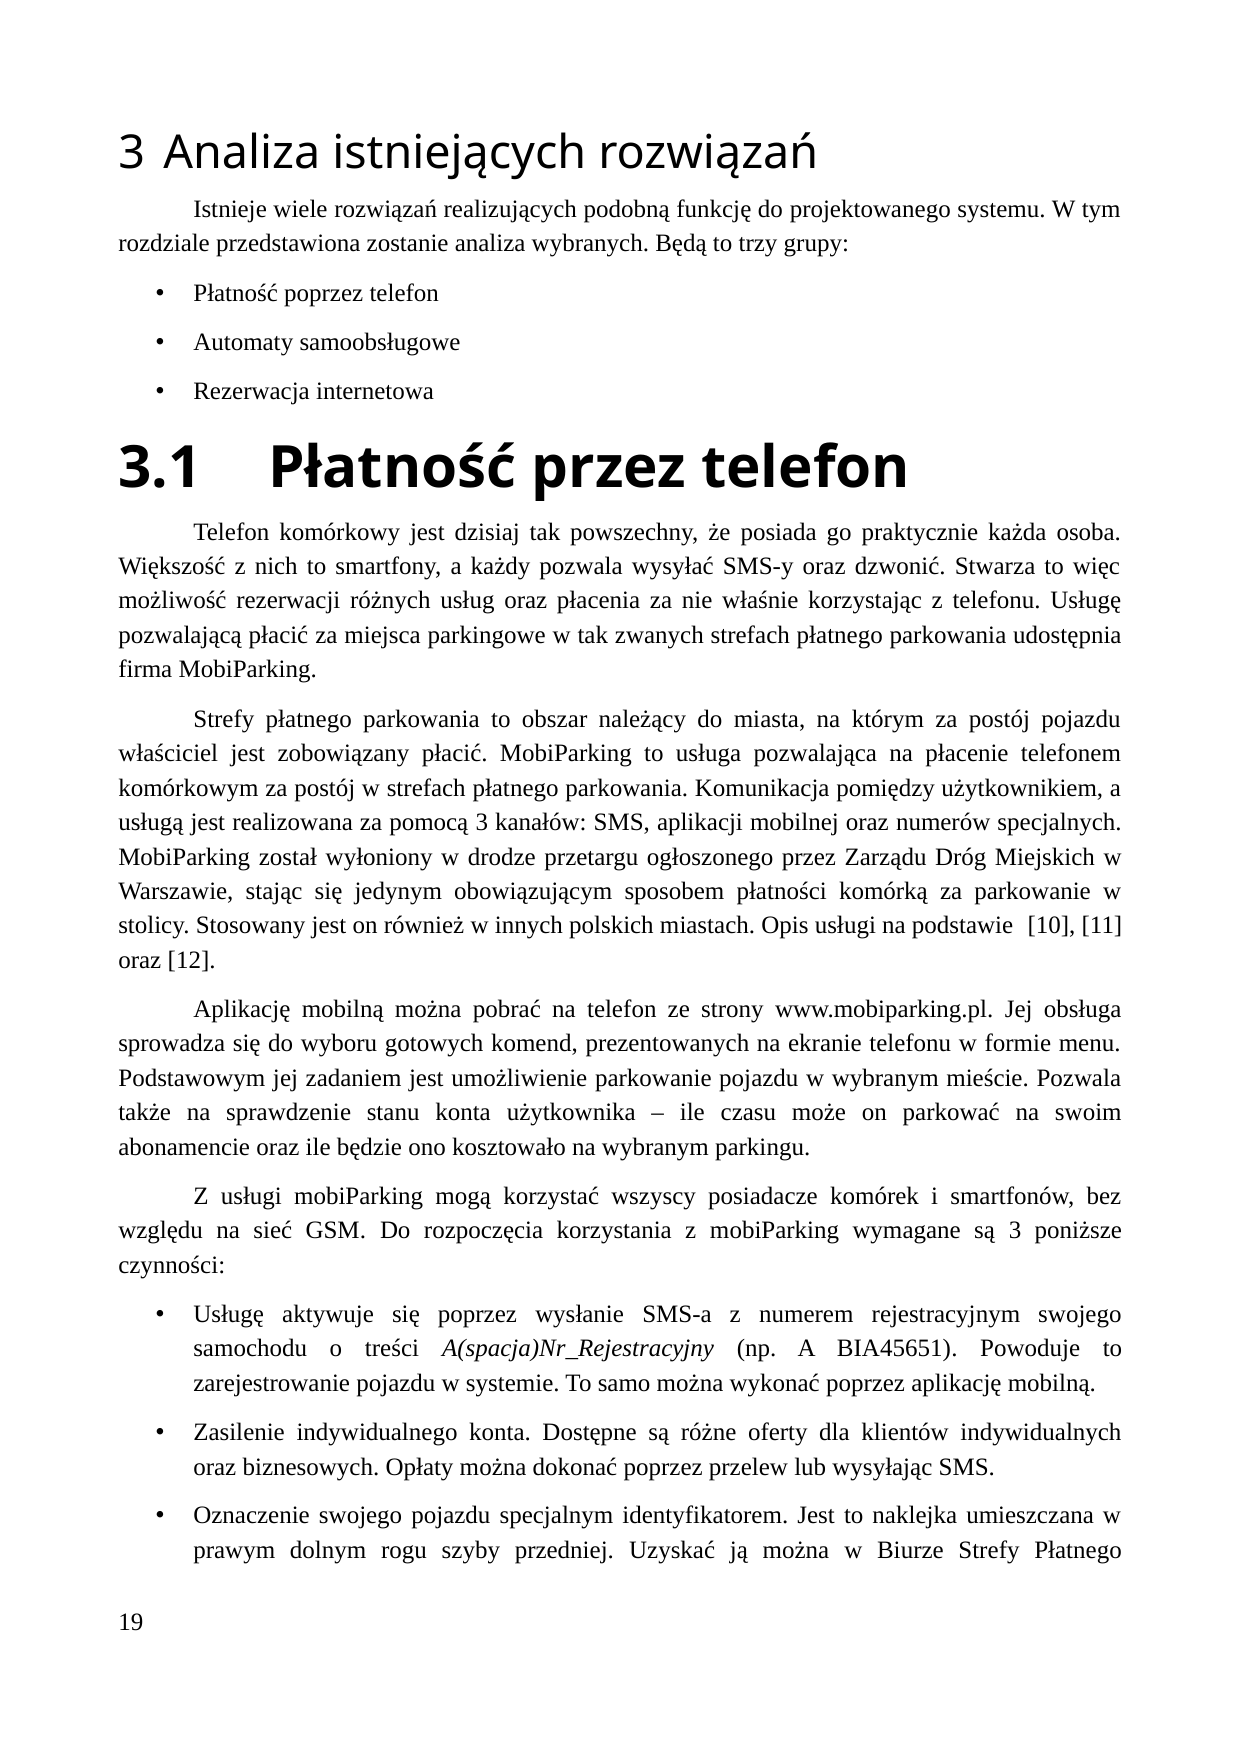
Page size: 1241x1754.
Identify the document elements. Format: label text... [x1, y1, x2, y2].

text Strefy płatnego parkowania to obszar należący do miasta, na którym za postój pojazdu właściciel jest zobowiązany płacić. MobiParking to usługa pozwalająca na płacenie telefonem komórkowym za postój w strefach płatnego parkowania. Komunikacja pomiędzy użytkownikiem, a usługą jest realizowana za pomocą 3 kanałów: SMS, aplikacji mobilnej oraz numerów specjalnych. MobiParking został wyłoniony w drodze przetargu ogłoszonego przez Zarządu Dróg Miejskich w Warszawie, stając się jedynym obowiązującym sposobem płatności komórką za parkowanie w stolicy. Stosowany jest on również w innych polskich miastach. Opis usługi na podstawie [10], [11] oraz [12]. [118, 704, 1122, 974]
text Istnieje wiele rozwiązań realizujących podobną funkcję do projektowanego systemu. W tym rozdziale przedstawiona zostanie analiza wybranych. Będą to trzy grupy: [118, 194, 1122, 257]
text Aplikację mobilną można pobrać na telefon ze strony www.mobiparking.pl. Jej obsługa sprowadza się do wyboru gotowych komend, prezentowanych na ekranie telefonu w formie menu. Podstawowym jej zadaniem jest umożliwienie parkowanie pojazdu w wybranym mieście. Pozwala także na sprawdzenie stanu konta użytkownika – ile czasu może on parkować na swoim abonamencie oraz ile będzie ono kosztowało na wybranym parkingu. [118, 994, 1122, 1161]
text Telefon komórkowy jest dzisiaj tak powszechny, że posiada go praktycznie każda osoba. Większość z nich to smartfony, a każdy pozwala wysyłać SMS-y oraz dzwonić. Stwarza to więc możliwość rezerwacji różnych usług oraz płacenia za nie właśnie korzystając z telefonu. Usługę pozwalającą płacić za miejsca parkingowe w tak zwanych strefach płatnego parkowania udostępnia firma MobiParking. [118, 517, 1122, 683]
list Automaty samoobsługowe [156, 327, 1122, 355]
text Z usługi mobiParking mogą korzystać wszyscy posiadacze komórek i smartfonów, bez względu na sieć GSM. Do rozpoczęcia korzystania z mobiParking wymagane są 3 poniższe czynności: [118, 1181, 1122, 1279]
subtitle Płatność przez telefon [118, 425, 1122, 504]
list Usługę aktywuje się poprzez wysłanie SMS-a z numerem rejestracyjnym swojego samochodu o treści A(spacja)Nr_Rejestracyjny (np. A BIA45651). Powoduje to zarejestrowanie pojazdu w systemie. To samo można wykonać poprzez aplikację mobilną. [156, 1299, 1122, 1397]
list Płatność poprzez telefon [156, 278, 1122, 306]
subtitle Analiza istniejących rozwiązań [118, 118, 1122, 182]
list Rezerwacja internetowa [156, 376, 1122, 404]
list Oznaczenie swojego pojazdu specjalnym identyfikatorem. Jest to naklejka umieszczana w prawym dolnym rogu szyby przedniej. Uzyskać ją można w Biurze Strefy Płatnego [156, 1501, 1122, 1564]
list Zasilenie indywidualnego konta. Dostępne są różne oferty dla klientów indywidualnych oraz biznesowych. Opłaty można dokonać poprzez przelew lub wysyłając SMS. [156, 1417, 1122, 1480]
